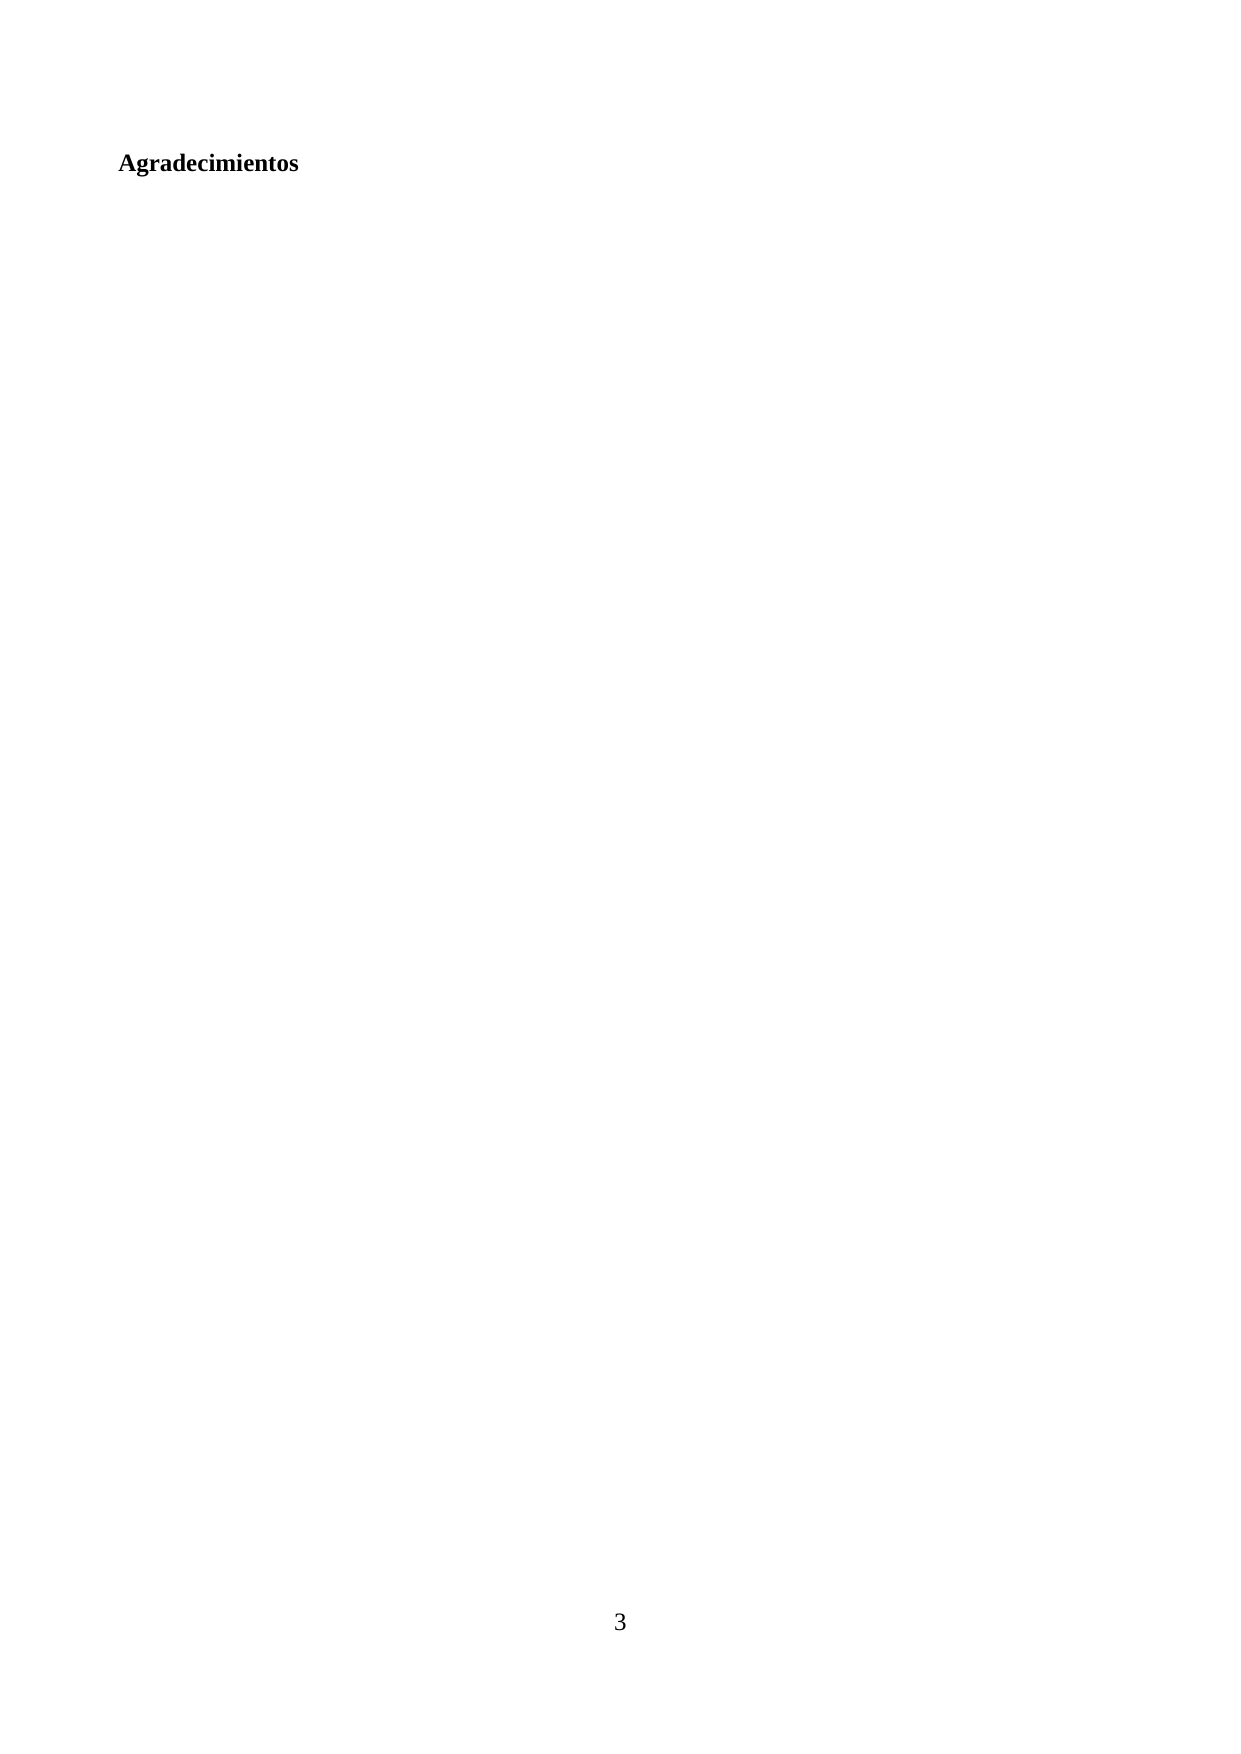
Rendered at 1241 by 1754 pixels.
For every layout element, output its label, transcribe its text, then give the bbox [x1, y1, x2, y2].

text Agradecimientos [118, 148, 1017, 176]
